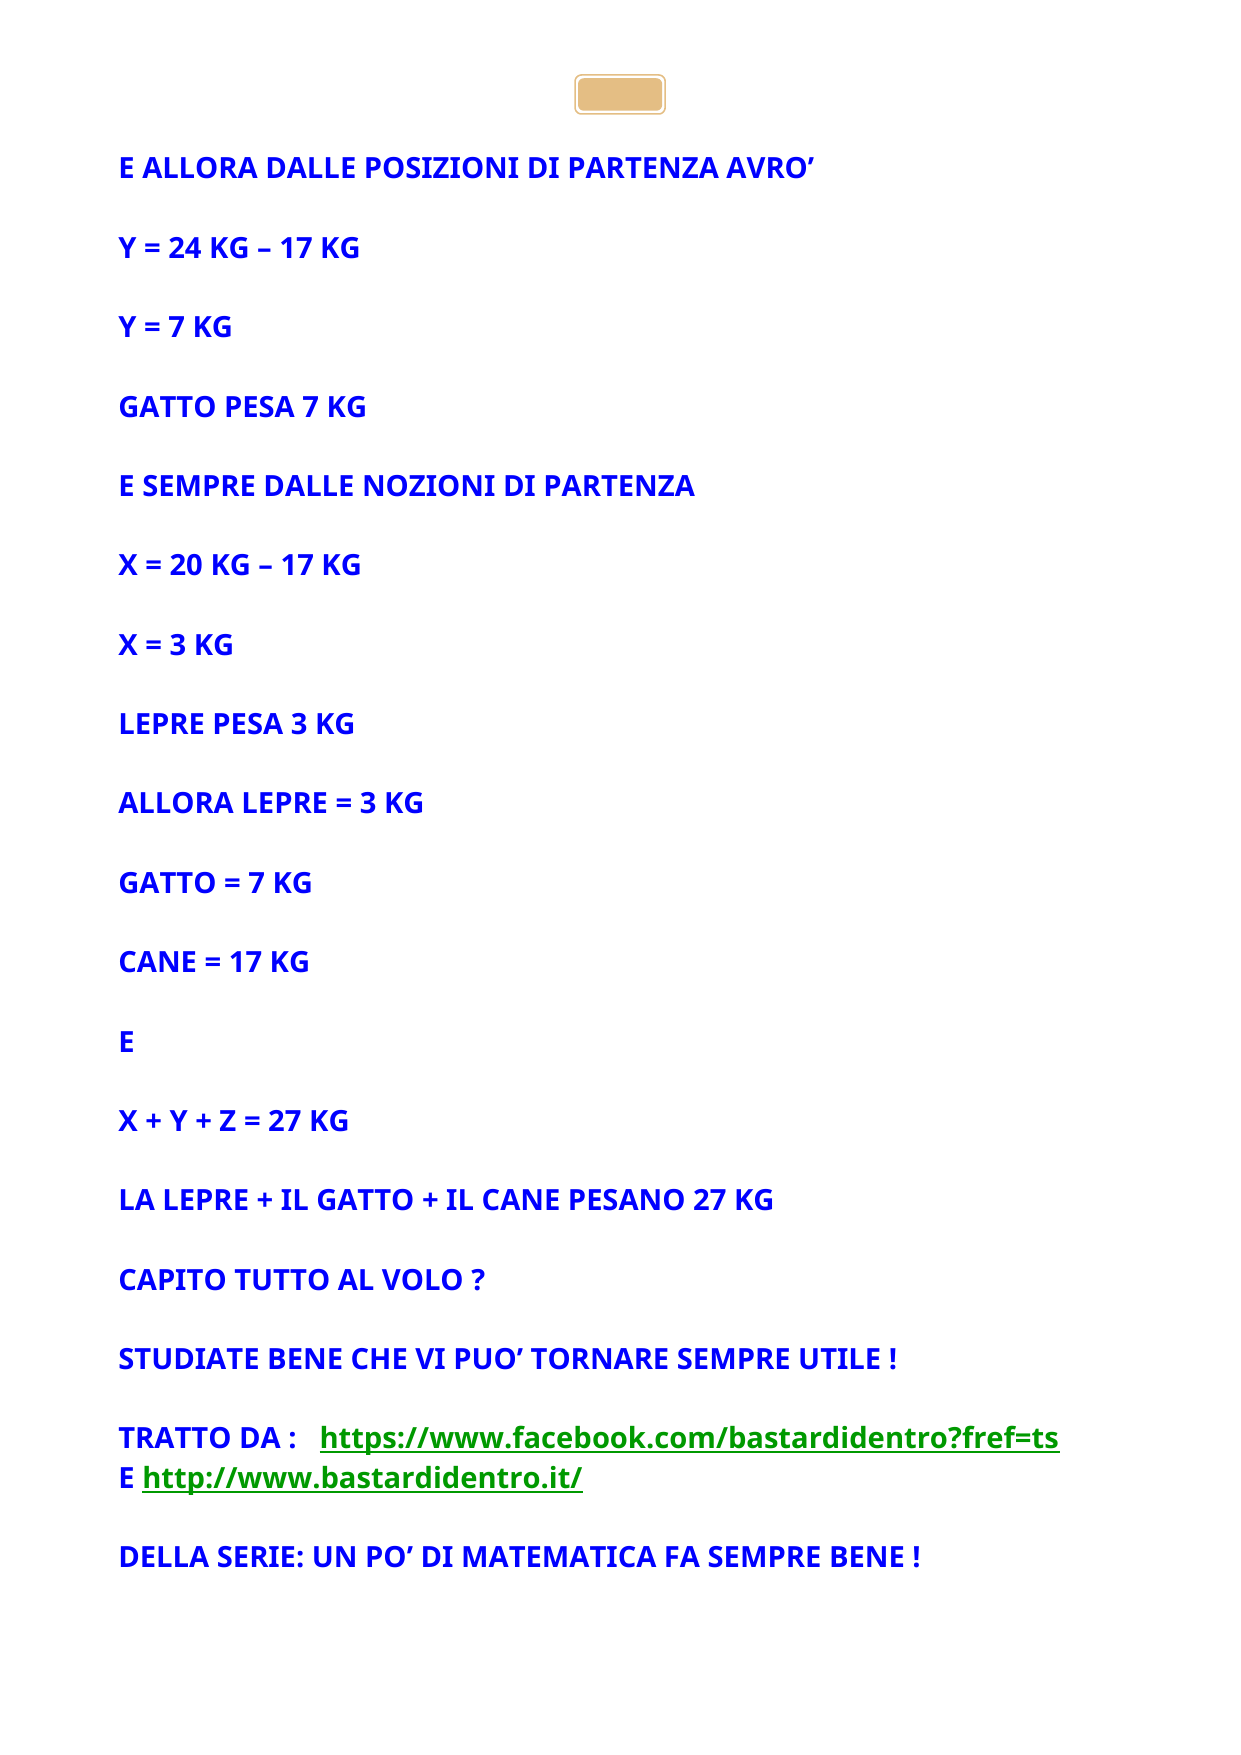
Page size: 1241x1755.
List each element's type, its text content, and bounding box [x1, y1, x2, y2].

text CANE = 17 KG [118, 941, 1122, 981]
text DELLA SERIE: UN PO’ DI MATEMATICA FA SEMPRE BENE ! [118, 1537, 1122, 1576]
text LEPRE PESA 3 KG [118, 703, 1122, 743]
text X = 3 KG [118, 624, 1122, 664]
text CAPITO TUTTO AL VOLO ? [118, 1259, 1122, 1299]
text GATTO PESA 7 KG [118, 386, 1122, 426]
text X + Y + Z = 27 KG [118, 1100, 1122, 1140]
text LA LEPRE + IL GATTO + IL CANE PESANO 27 KG [118, 1179, 1122, 1219]
text GATTO = 7 KG [118, 862, 1122, 902]
text E SEMPRE DALLE NOZIONI DI PARTENZA [118, 465, 1122, 505]
text STUDIATE BENE CHE VI PUO’ TORNARE SEMPRE UTILE ! [118, 1338, 1122, 1378]
text Y = 7 KG [118, 306, 1122, 346]
text E [118, 1021, 1122, 1061]
text E ALLORA DALLE POSIZIONI DI PARTENZA AVRO’ [118, 148, 1122, 187]
text X = 20 KG – 17 KG [118, 544, 1122, 584]
text E http://www.bastardidentro.it/ [118, 1457, 1122, 1497]
text TRATTO DA : https://www.facebook.com/bastardidentro?fref=ts [118, 1418, 1122, 1457]
text ALLORA LEPRE = 3 KG [118, 783, 1122, 822]
text Y = 24 KG – 17 KG [118, 227, 1122, 267]
